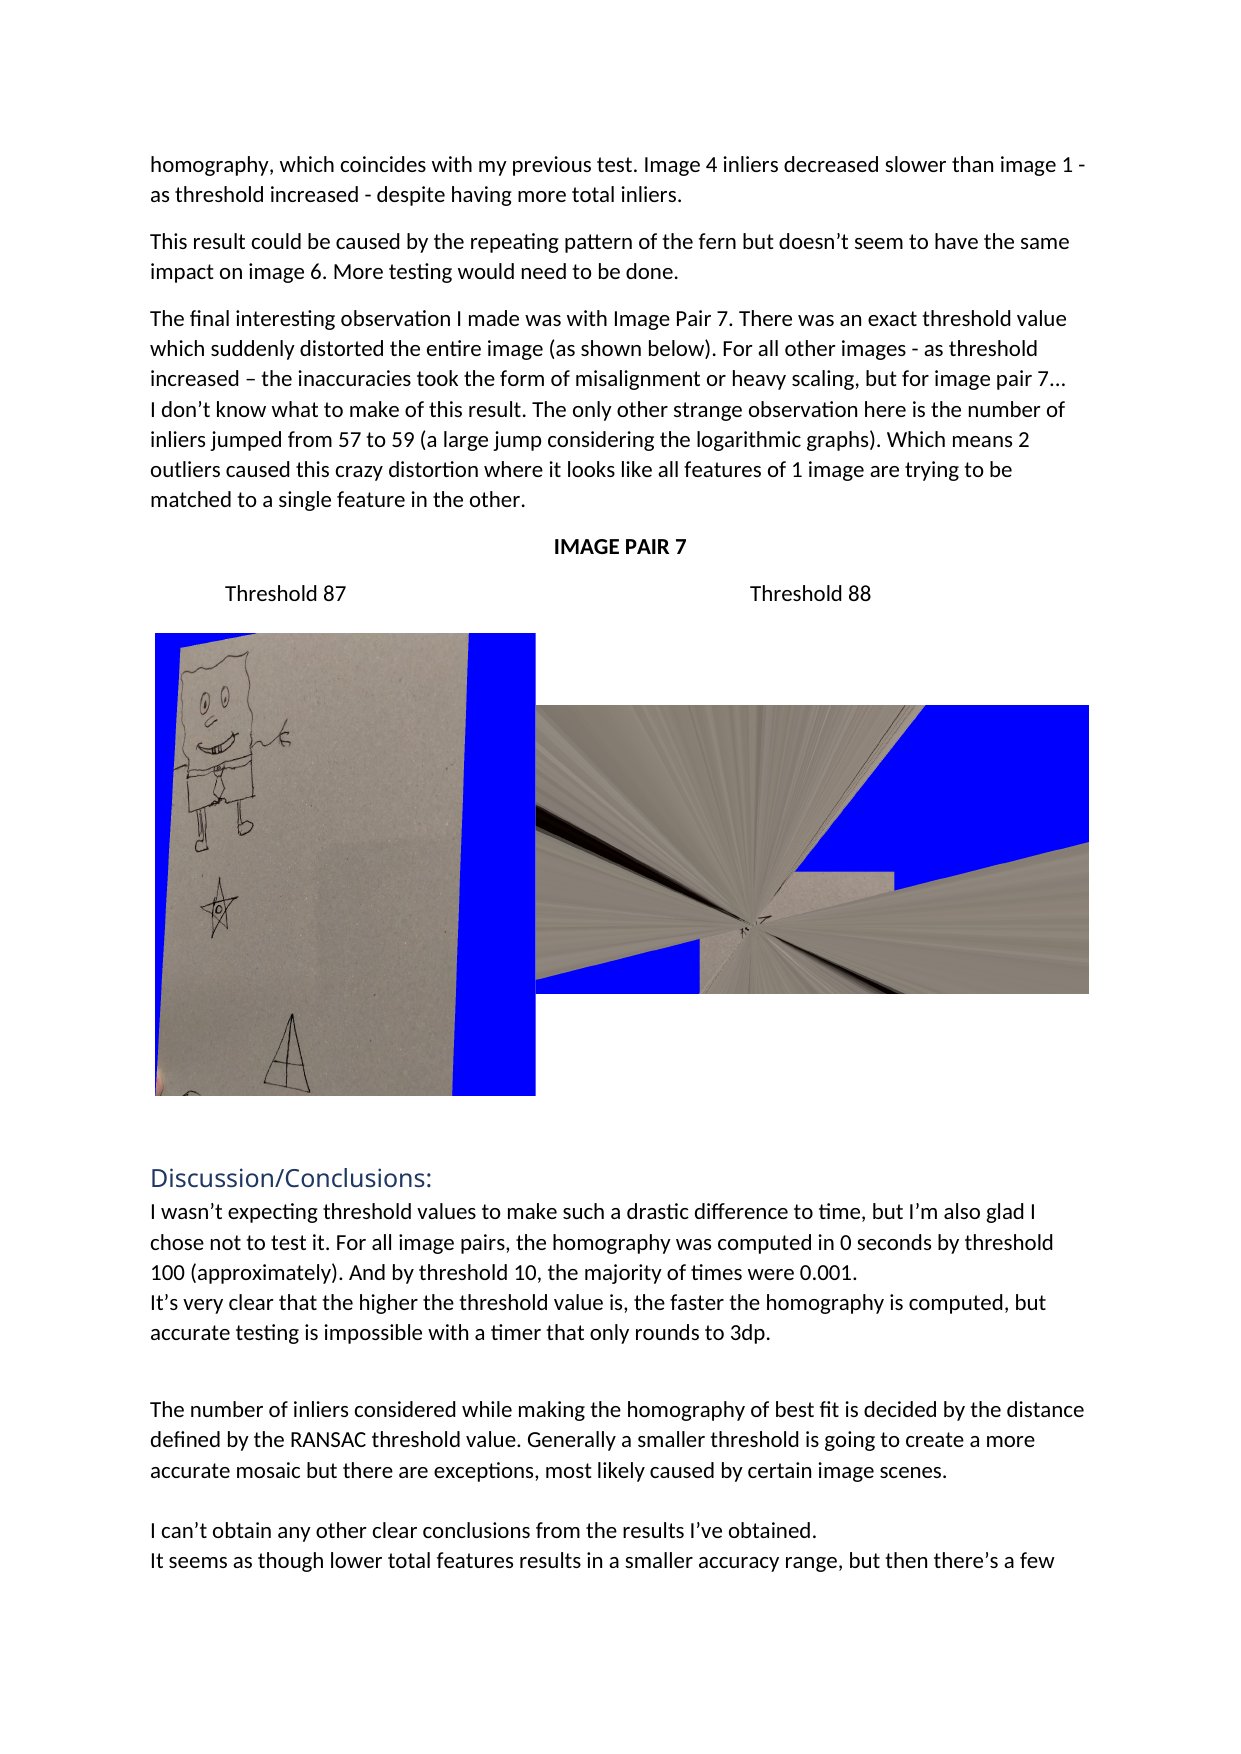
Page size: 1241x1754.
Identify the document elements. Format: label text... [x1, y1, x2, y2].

text The number of inliers considered while making the homography of best fit is decided by the distance defined by the RANSAC threshold value. Generally a smaller threshold is going to create a more accurate mosaic but there are exceptions, most likely caused by certain image scenes. I can’t obtain any other clear conclusions from the results I’ve obtained. It seems as though lower total features results in a smaller accuracy range, but then there’s a few [150, 1395, 1090, 1574]
text homography, which coincides with my previous test. Image 4 inliers decreased slower than image 1 - as threshold increased - despite having more total inliers. [150, 150, 1090, 208]
text IMAGE PAIR 7 [150, 532, 1090, 560]
text This result could be caused by the repeating pattern of the fern but doesn’t seem to have the same impact on image 6. More testing would need to be done. [150, 227, 1090, 285]
text The final interesting observation I made was with Image Pair 7. There was an exact threshold value which suddenly distorted the entire image (as shown below). For all other images - as threshold increased – the inaccuracies took the form of misalignment or heavy scaling, but for image pair 7... I don’t know what to make of this result. The only other strange observation here is the number of inliers jumped from 57 to 59 (a large jump considering the logarithmic graphs). Which means 2 outliers caused this crazy distortion where it looks like all features of 1 image are trying to be matched to a single feature in the other. [150, 304, 1090, 513]
picture [155, 633, 1089, 1096]
text I wasn’t expecting threshold values to make such a drastic difference to time, but I’m also glad I chose not to test it. For all image pairs, the homography was computed in 0 seconds by threshold 100 (approximately). And by threshold 10, the majority of times were 0.001. It’s very clear that the higher the threshold value is, the faster the homography is computed, but accurate testing is impossible with a timer that only rounds to 3dp. [150, 1197, 1090, 1376]
subtitle Discussion/Conclusions: [150, 1161, 1090, 1195]
text Threshold 87 Threshold 88 [150, 579, 1090, 607]
